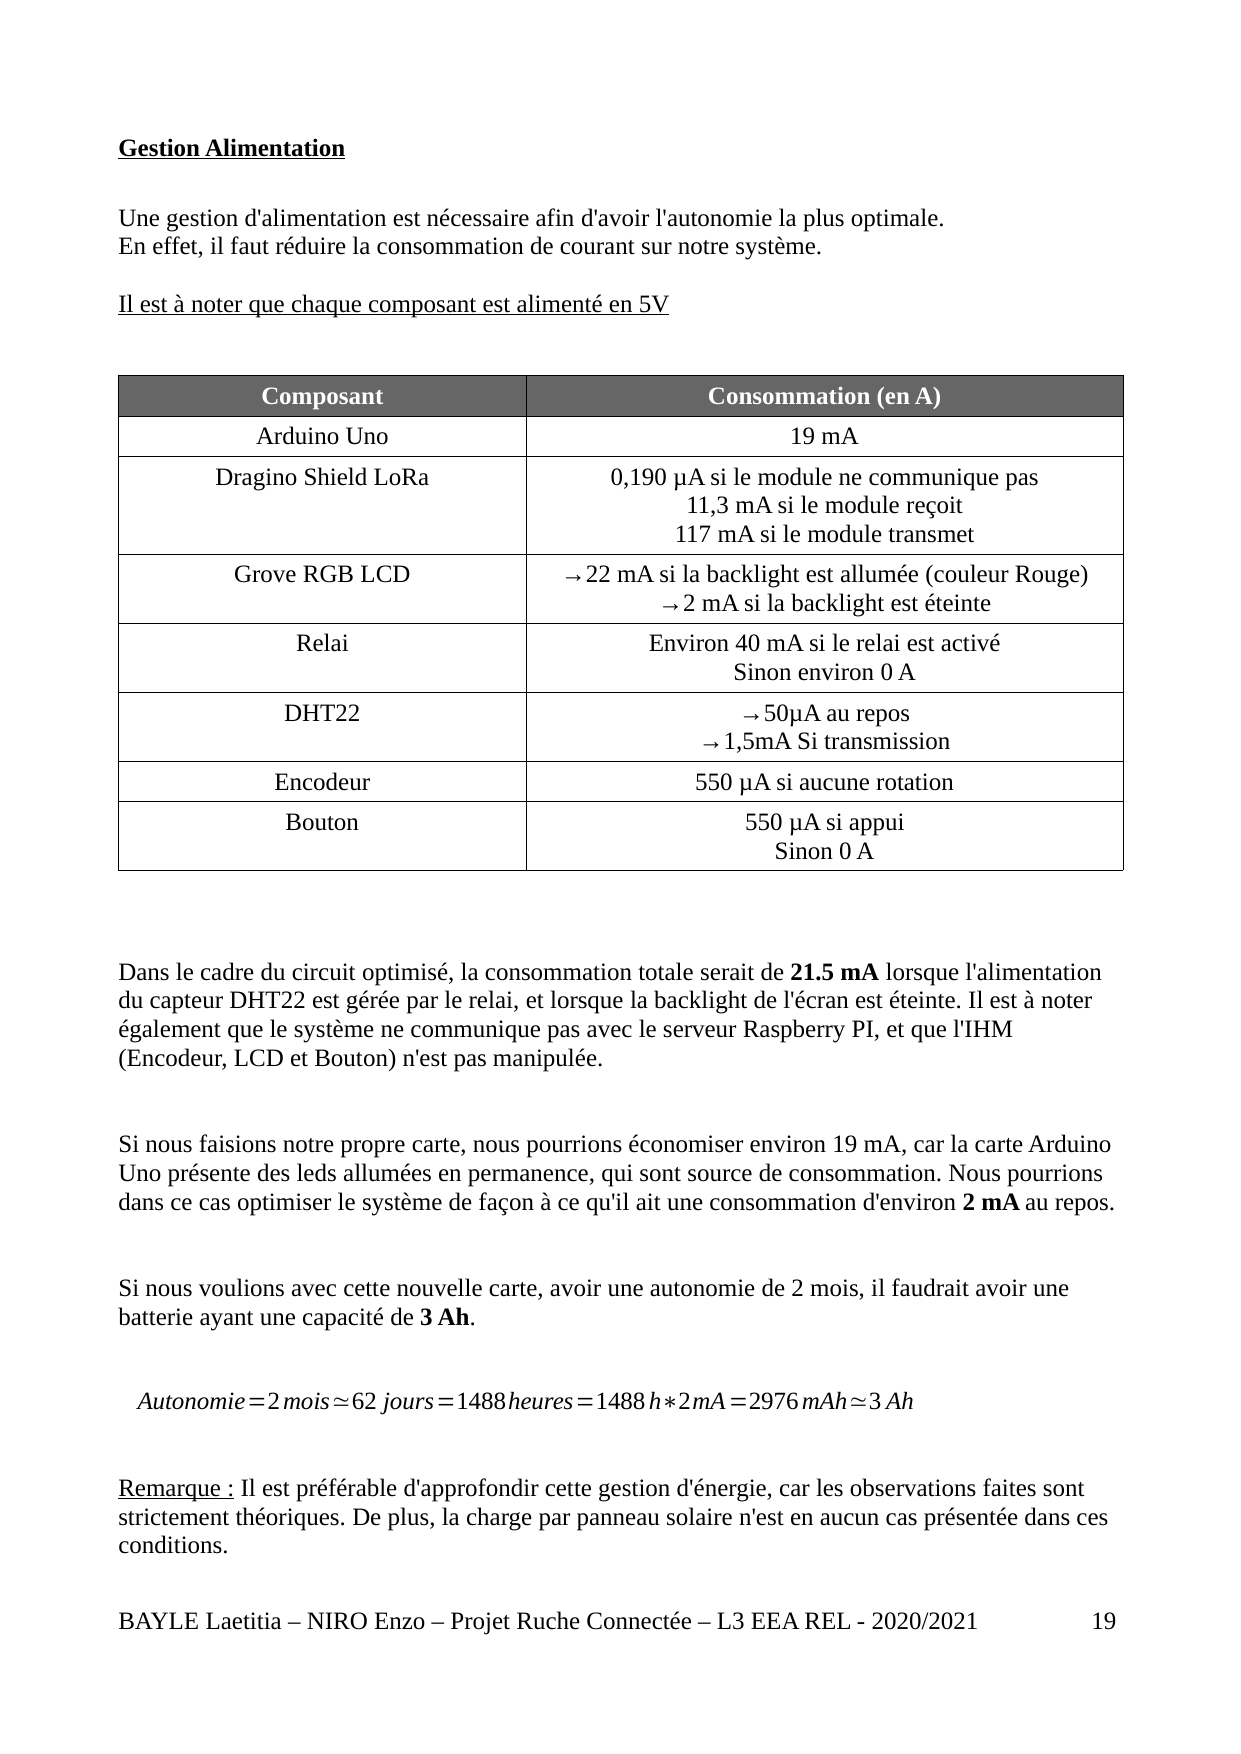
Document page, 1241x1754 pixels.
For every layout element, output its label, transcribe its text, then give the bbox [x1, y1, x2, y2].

table_cell Relai [119, 624, 526, 692]
table_header Composant [119, 376, 526, 416]
table_cell →22 mA si la backlight est allumée (couleur Rouge) →2 mA si la backlight est éteinte [527, 555, 1123, 623]
text Il est à noter que chaque composant est alimenté en 5V [118, 289, 1122, 318]
table_cell →50µA au repos →1,5mA Si transmission [527, 693, 1123, 761]
table_cell 550 µA si aucune rotation [527, 762, 1123, 801]
table_cell Encodeur [119, 762, 526, 801]
text En effet, il faut réduire la consommation de courant sur notre système. [118, 231, 1122, 260]
table_cell Dragino Shield LoRa [119, 457, 526, 554]
subtitle Gestion Alimentation [118, 133, 1122, 161]
table_cell Grove RGB LCD [119, 555, 526, 623]
table_cell 19 mA [527, 417, 1123, 456]
text Remarque : Il est préférable d'approfondir cette gestion d'énergie, car les observations faites sont strictement théoriques. De plus, la charge par panneau solaire n'est en aucun cas présentée dans ces conditions. [118, 1473, 1122, 1559]
table_cell DHT22 [119, 693, 526, 761]
text Si nous faisions notre propre carte, nous pourrions économiser environ 19 mA, car la carte Arduino Uno présente des leds allumées en permanence, qui sont source de consommation. Nous pourrions dans ce cas optimiser le système de façon à ce qu'il ait une consommation d'environ 2 mA au repos. [118, 1129, 1122, 1215]
table_cell Bouton [119, 802, 526, 870]
table_cell 0,190 µA si le module ne communique pas 11,3 mA si le module reçoit 117 mA si le module transmet [527, 457, 1123, 554]
text Une gestion d'alimentation est nécessaire afin d'avoir l'autonomie la plus optimale. [118, 203, 1122, 231]
table_cell 550 µA si appui Sinon 0 A [527, 802, 1123, 870]
table_header Consommation (en A) [527, 376, 1123, 416]
table_cell Arduino Uno [119, 417, 526, 456]
text Dans le cadre du circuit optimisé, la consommation totale serait de 21.5 mA lorsque l'alimentation du capteur DHT22 est gérée par le relai, et lorsque la backlight de l'écran est éteinte. Il est à noter également que le système ne communique pas avec le serveur Raspberry PI, et que l'IHM (Encodeur, LCD et Bouton) n'est pas manipulée. [118, 957, 1122, 1072]
table_cell Environ 40 mA si le relai est activé Sinon environ 0 A [527, 624, 1123, 692]
text Si nous voulions avec cette nouvelle carte, avoir une autonomie de 2 mois, il faudrait avoir une batterie ayant une capacité de 3 Ah. [118, 1273, 1122, 1330]
